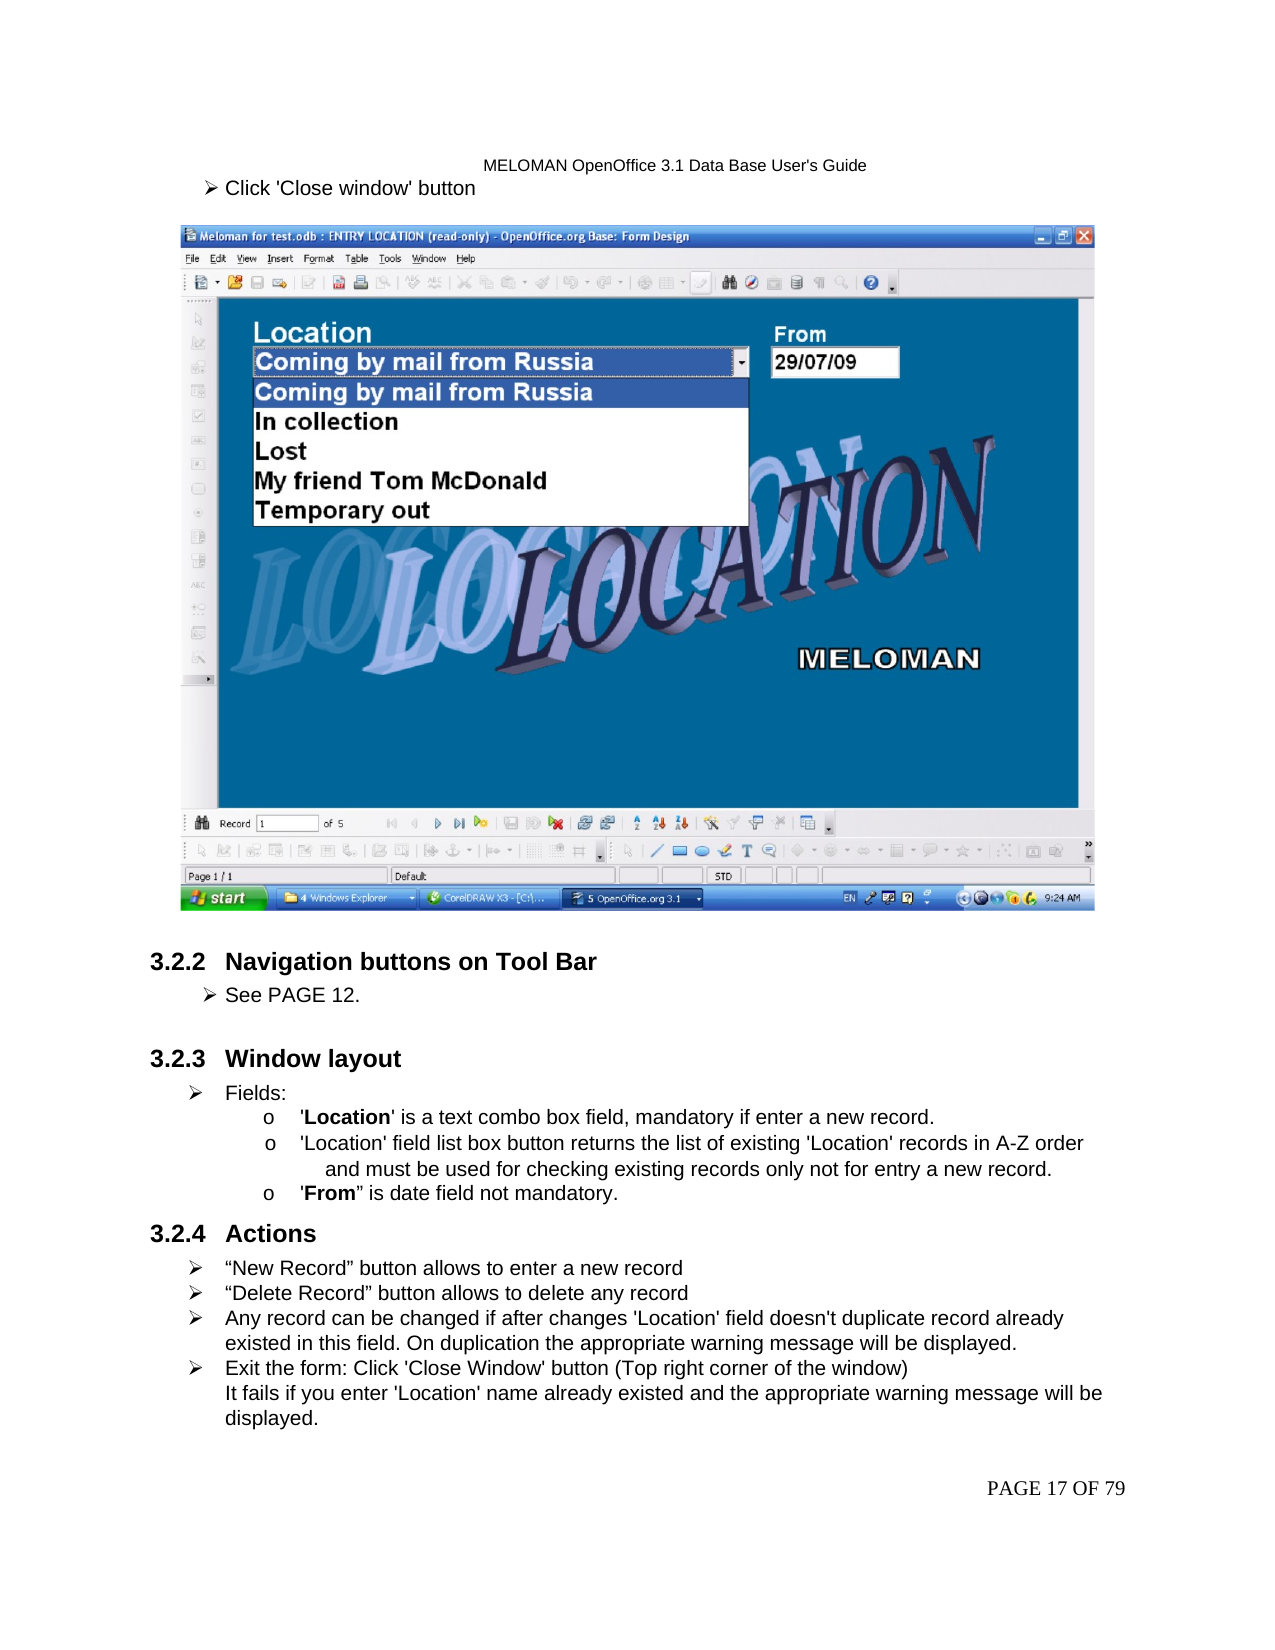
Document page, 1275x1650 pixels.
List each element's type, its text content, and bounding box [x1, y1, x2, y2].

subtitle Window layout [150, 1044, 1125, 1073]
list Fields: [187, 1079, 1125, 1104]
list 'Location' field list box button returns the list of existing 'Location' records in A-Z order and must be used for checking existing records only not for entry a new record. [264, 1130, 1125, 1181]
subtitle Navigation buttons on Tool Bar [150, 947, 1125, 976]
list Click 'Close window' button [203, 175, 1125, 200]
subtitle Actions [150, 1219, 1125, 1248]
list “Delete Record” button allows to delete any record [187, 1279, 1125, 1304]
list 'Location' is a text combo box field, mandatory if enter a new record. [262, 1104, 1125, 1130]
text It fails if you enter 'Location' name already existed and the appropriate warning message will be displayed. [225, 1379, 1125, 1429]
list Exit the form: Click 'Close Window' button (Top right corner of the window) [187, 1354, 1125, 1379]
list See PAGE 12. [202, 982, 1125, 1007]
picture [180, 225, 1095, 911]
list “New Record” button allows to enter a new record [187, 1254, 1125, 1279]
list 'From” is date field not mandatory. [262, 1181, 1125, 1207]
list Any record can be changed if after changes 'Location' field doesn't duplicate record already existed in this field. On duplication the appropriate warning message will be displayed. [187, 1304, 1125, 1354]
